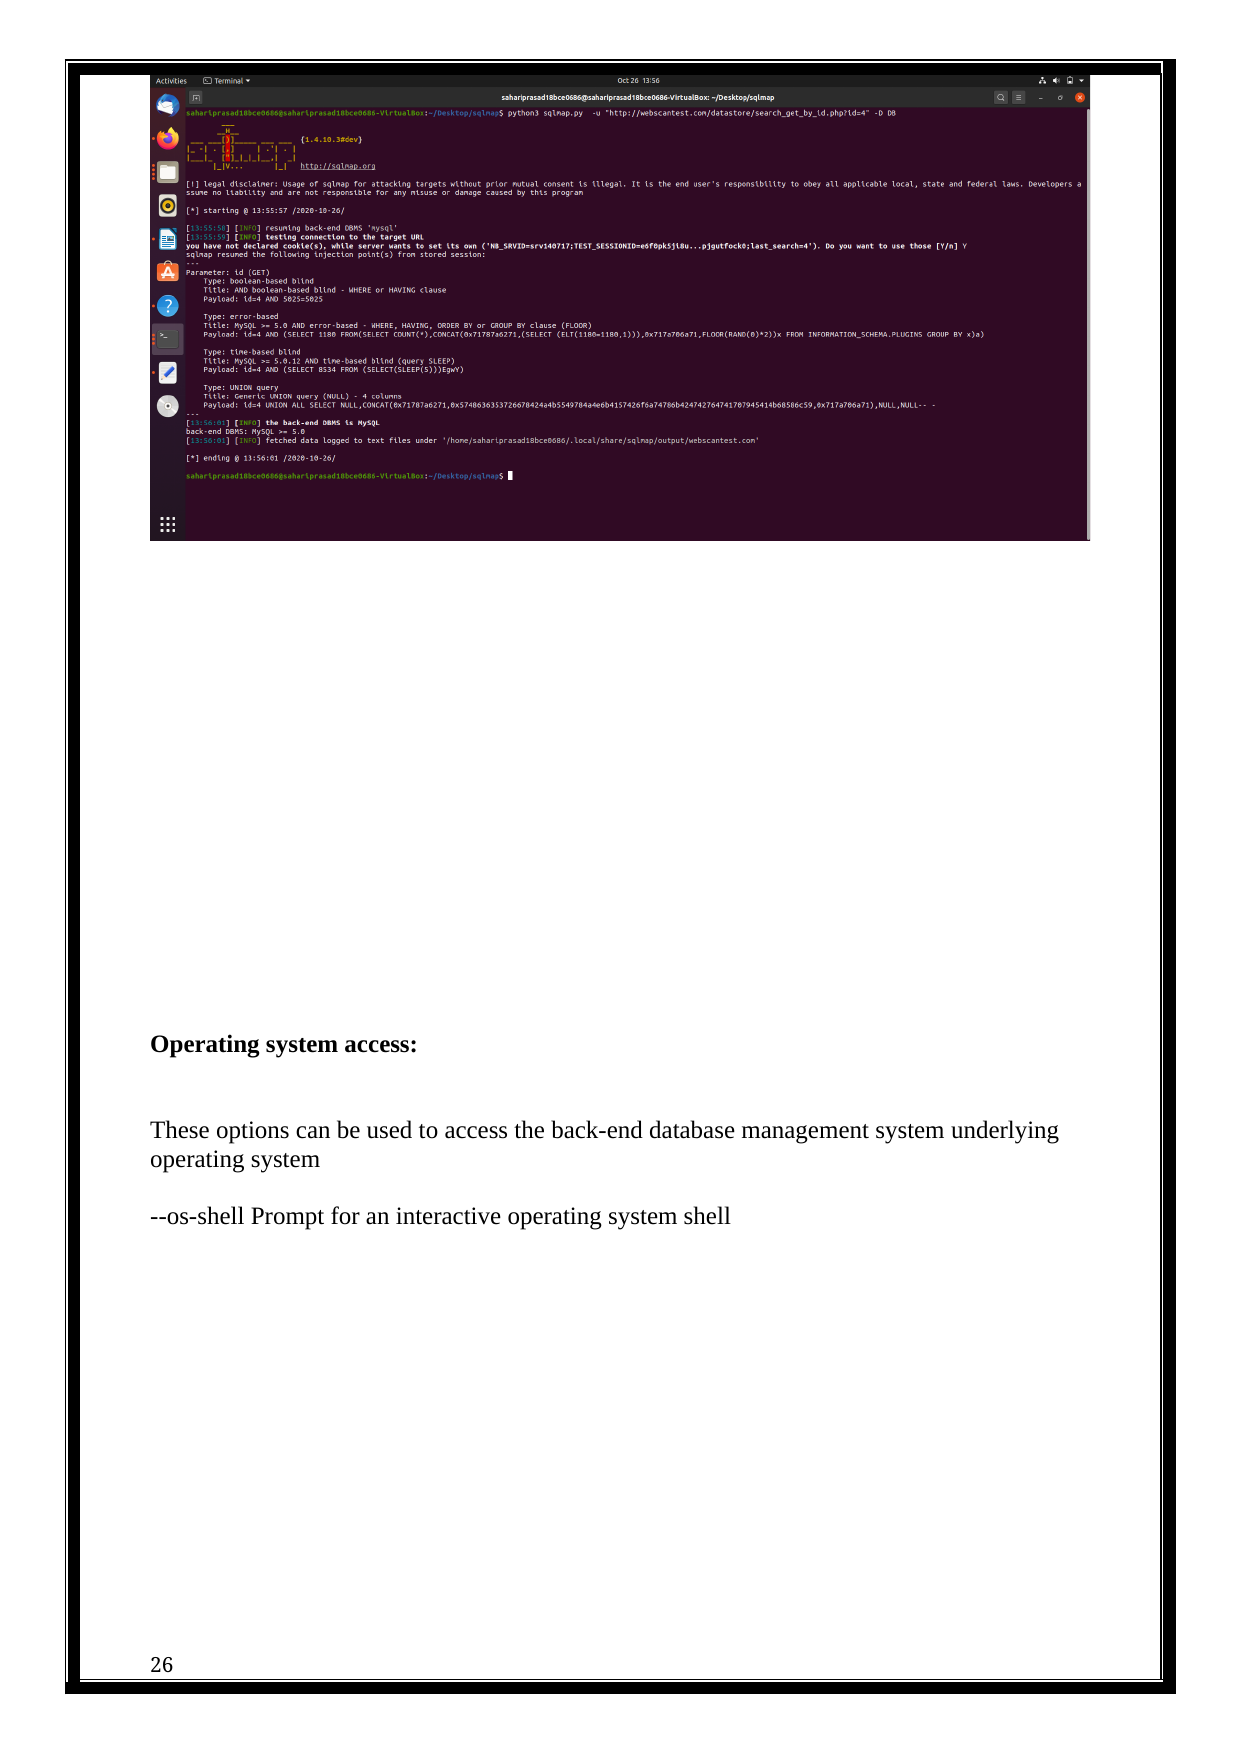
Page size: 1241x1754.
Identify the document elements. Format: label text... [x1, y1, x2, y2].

text These options can be used to access the back-end database management system underlying operating system [150, 1115, 1090, 1173]
text --os-shell Prompt for an interactive operating system shell [150, 1201, 1090, 1230]
picture [150, 75, 1091, 541]
text Operating system access: [150, 1029, 1090, 1058]
